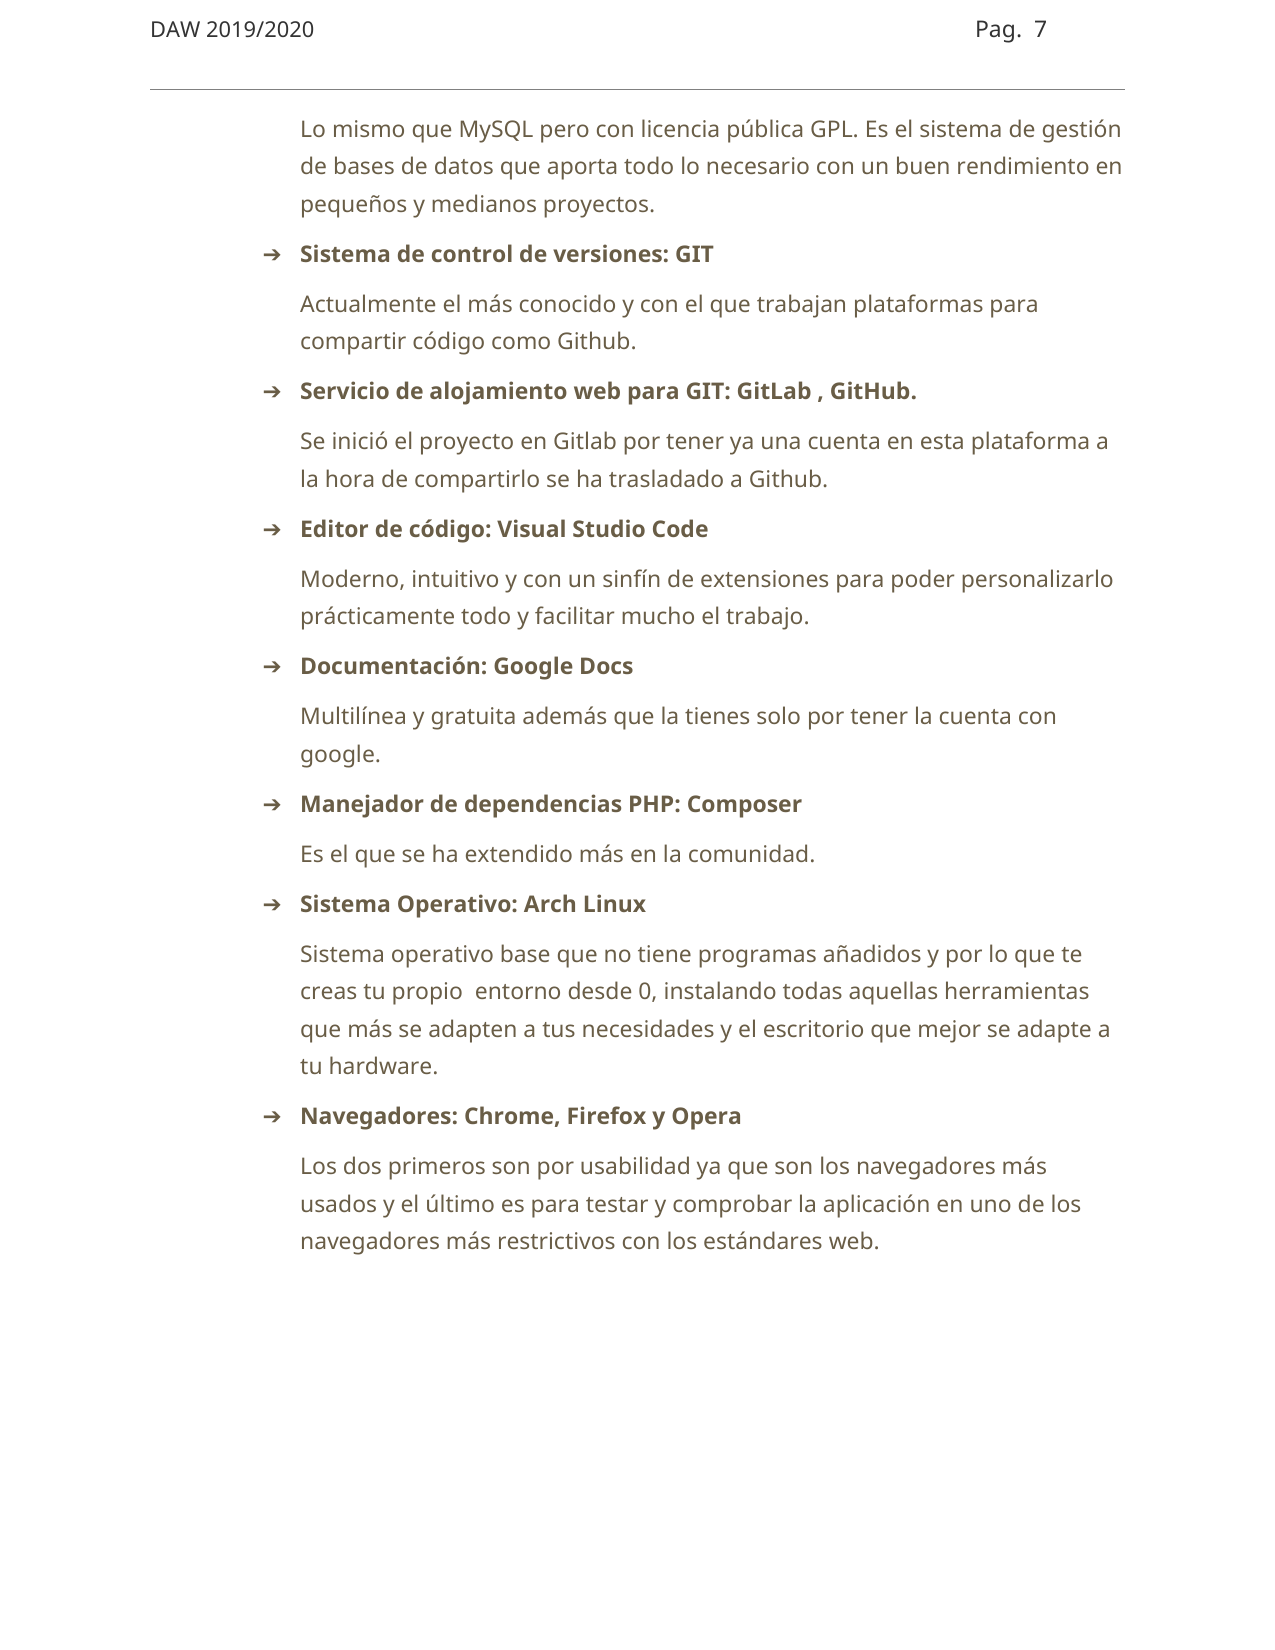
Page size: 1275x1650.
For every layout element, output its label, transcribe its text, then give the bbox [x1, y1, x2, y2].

list Sistema de control de versiones: GIT [262, 237, 1125, 269]
text Los dos primeros son por usabilidad ya que son los navegadores más usados y el último es para testar y comprobar la aplicación en uno de los navegadores más restrictivos con los estándares web. [300, 1150, 1125, 1256]
text Multilínea y gratuita además que la tienes solo por tener la cuenta con google. [300, 700, 1125, 769]
text Es el que se ha extendido más en la comunidad. [300, 837, 1125, 869]
list Sistema Operativo: Arch Linux [262, 887, 1125, 919]
text Actualmente el más conocido y con el que trabajan plataformas para compartir código como Github. [300, 287, 1125, 356]
text Lo mismo que MySQL pero con licencia pública GPL. Es el sistema de gestión de bases de datos que aporta todo lo necesario con un buen rendimiento en pequeños y medianos proyectos. [300, 112, 1125, 219]
text Se inició el proyecto en Gitlab por tener ya una cuenta en esta plataforma a la hora de compartirlo se ha trasladado a Github. [300, 425, 1125, 494]
list Navegadores: Chrome, Firefox y Opera [262, 1100, 1125, 1131]
list Documentación: Google Docs [262, 650, 1125, 681]
text Moderno, intuitivo y con un sinfín de extensiones para poder personalizarlo prácticamente todo y facilitar mucho el trabajo. [300, 562, 1125, 631]
text Sistema operativo base que no tiene programas añadidos y por lo que te creas tu propio entorno desde 0, instalando todas aquellas herramientas que más se adapten a tus necesidades y el escritorio que mejor se adapte a tu hardware. [300, 937, 1125, 1081]
list Manejador de dependencias PHP: Composer [262, 787, 1125, 819]
list Editor de código: Visual Studio Code [262, 512, 1125, 544]
list Servicio de alojamiento web para GIT: GitLab , GitHub. [262, 375, 1125, 406]
